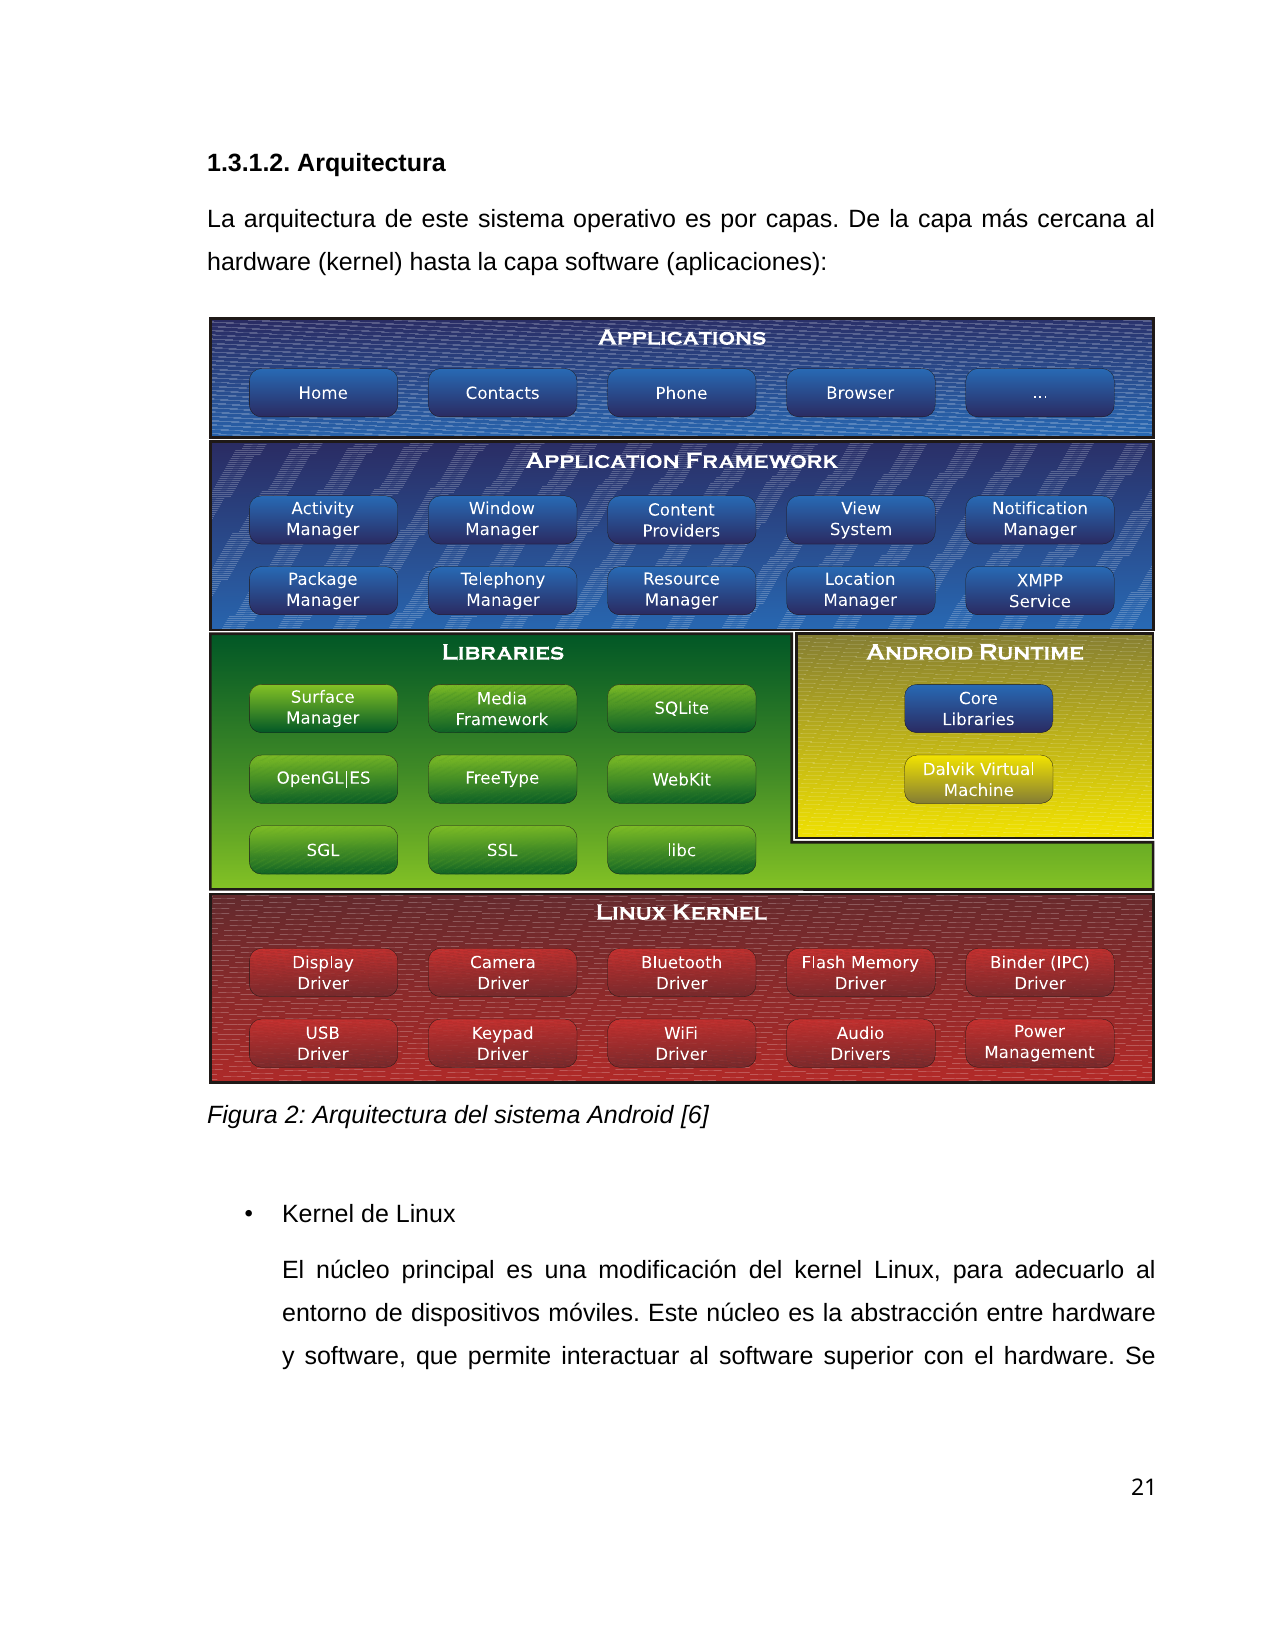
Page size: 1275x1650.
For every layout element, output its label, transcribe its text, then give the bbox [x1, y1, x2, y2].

text La arquitectura de este sistema operativo es por capas. De la capa más cercana al hardware (kernel) hasta la capa software (aplicaciones): [207, 204, 1157, 276]
text Figura 2: Arquitectura del sistema Android [6] [207, 315, 1157, 1129]
text 1.3.1.2. Arquitectura [207, 148, 1157, 177]
list Kernel de Linux [244, 1199, 1157, 1228]
list El núcleo principal es una modificación del kernel Linux, para adecuarlo al entorno de dispositivos móviles. Este núcleo es la abstracción entre hardware y software, que permite interactuar al software superior con el hardware. Se [244, 1255, 1157, 1370]
